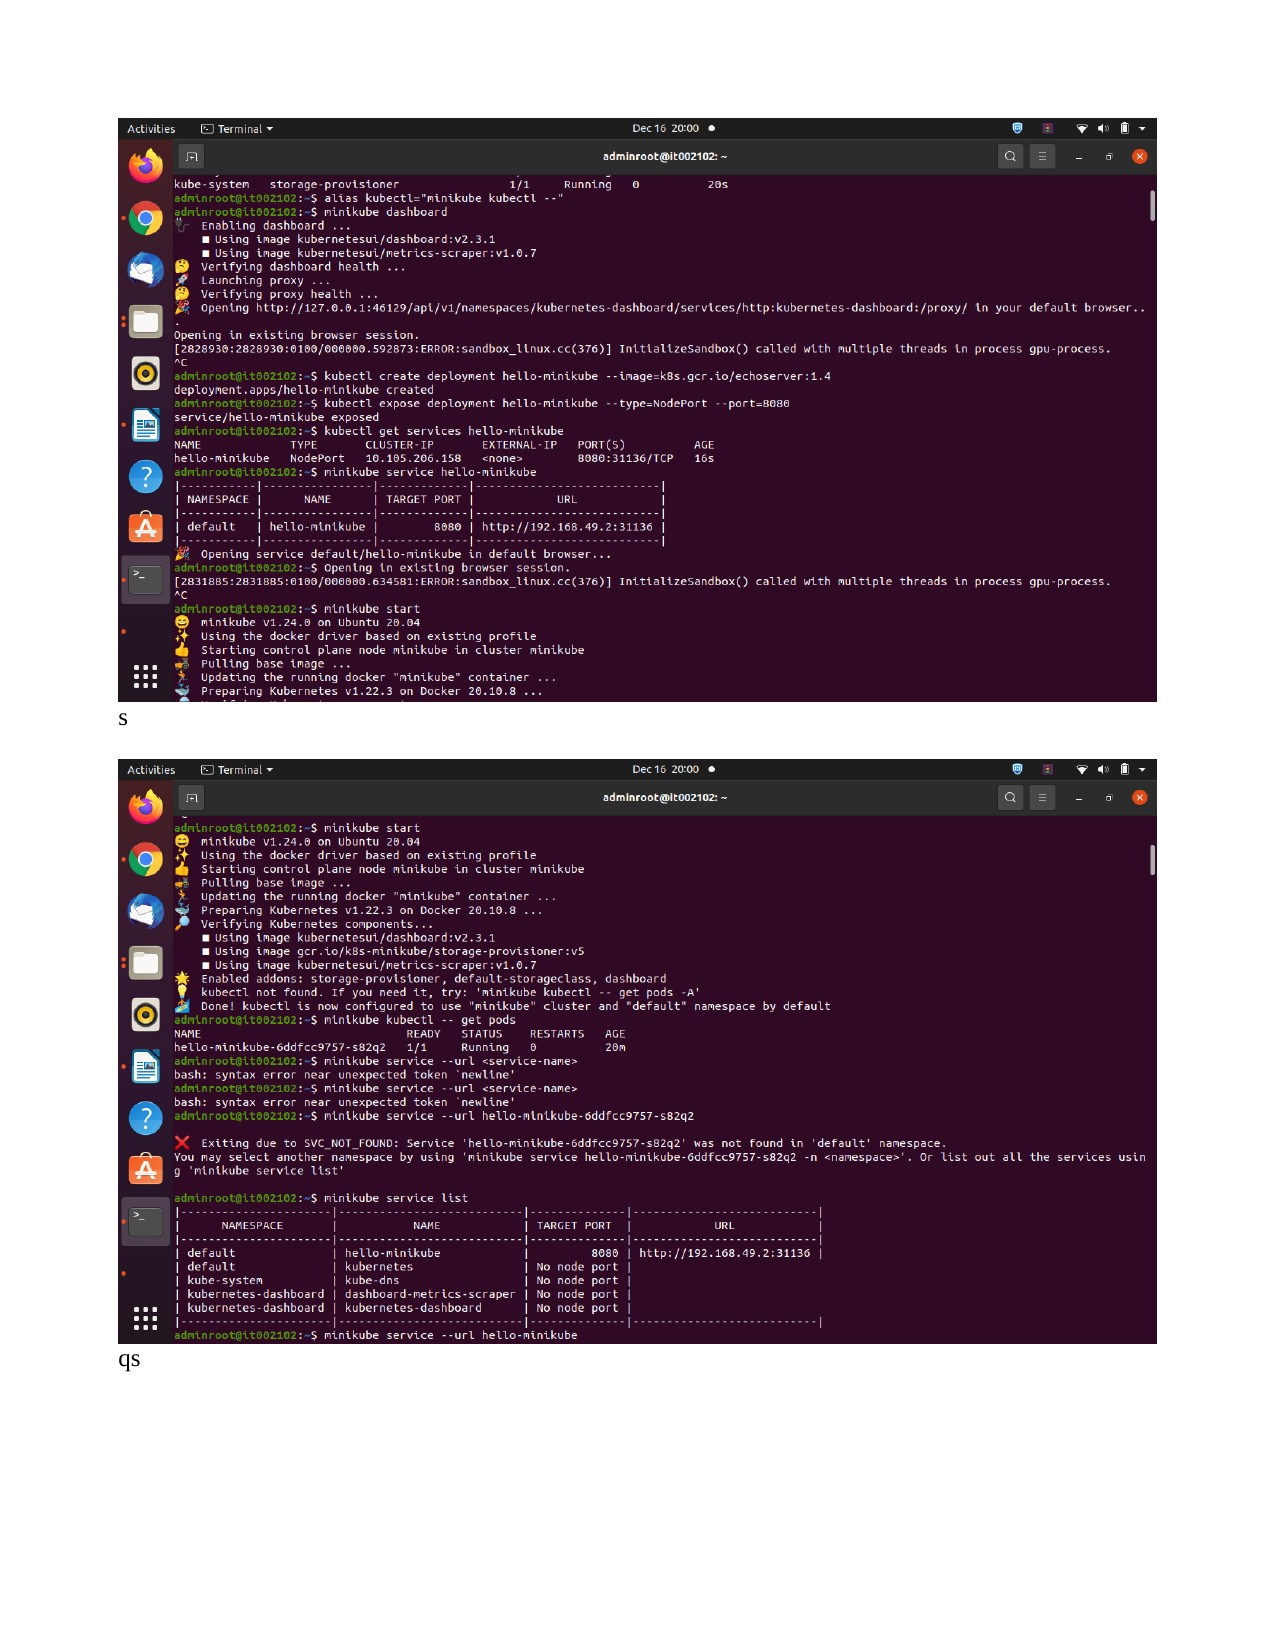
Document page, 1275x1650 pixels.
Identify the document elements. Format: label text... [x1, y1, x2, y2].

text qs [118, 1344, 1157, 1372]
picture [118, 118, 1157, 702]
text s [118, 702, 1157, 731]
picture [118, 759, 1157, 1344]
